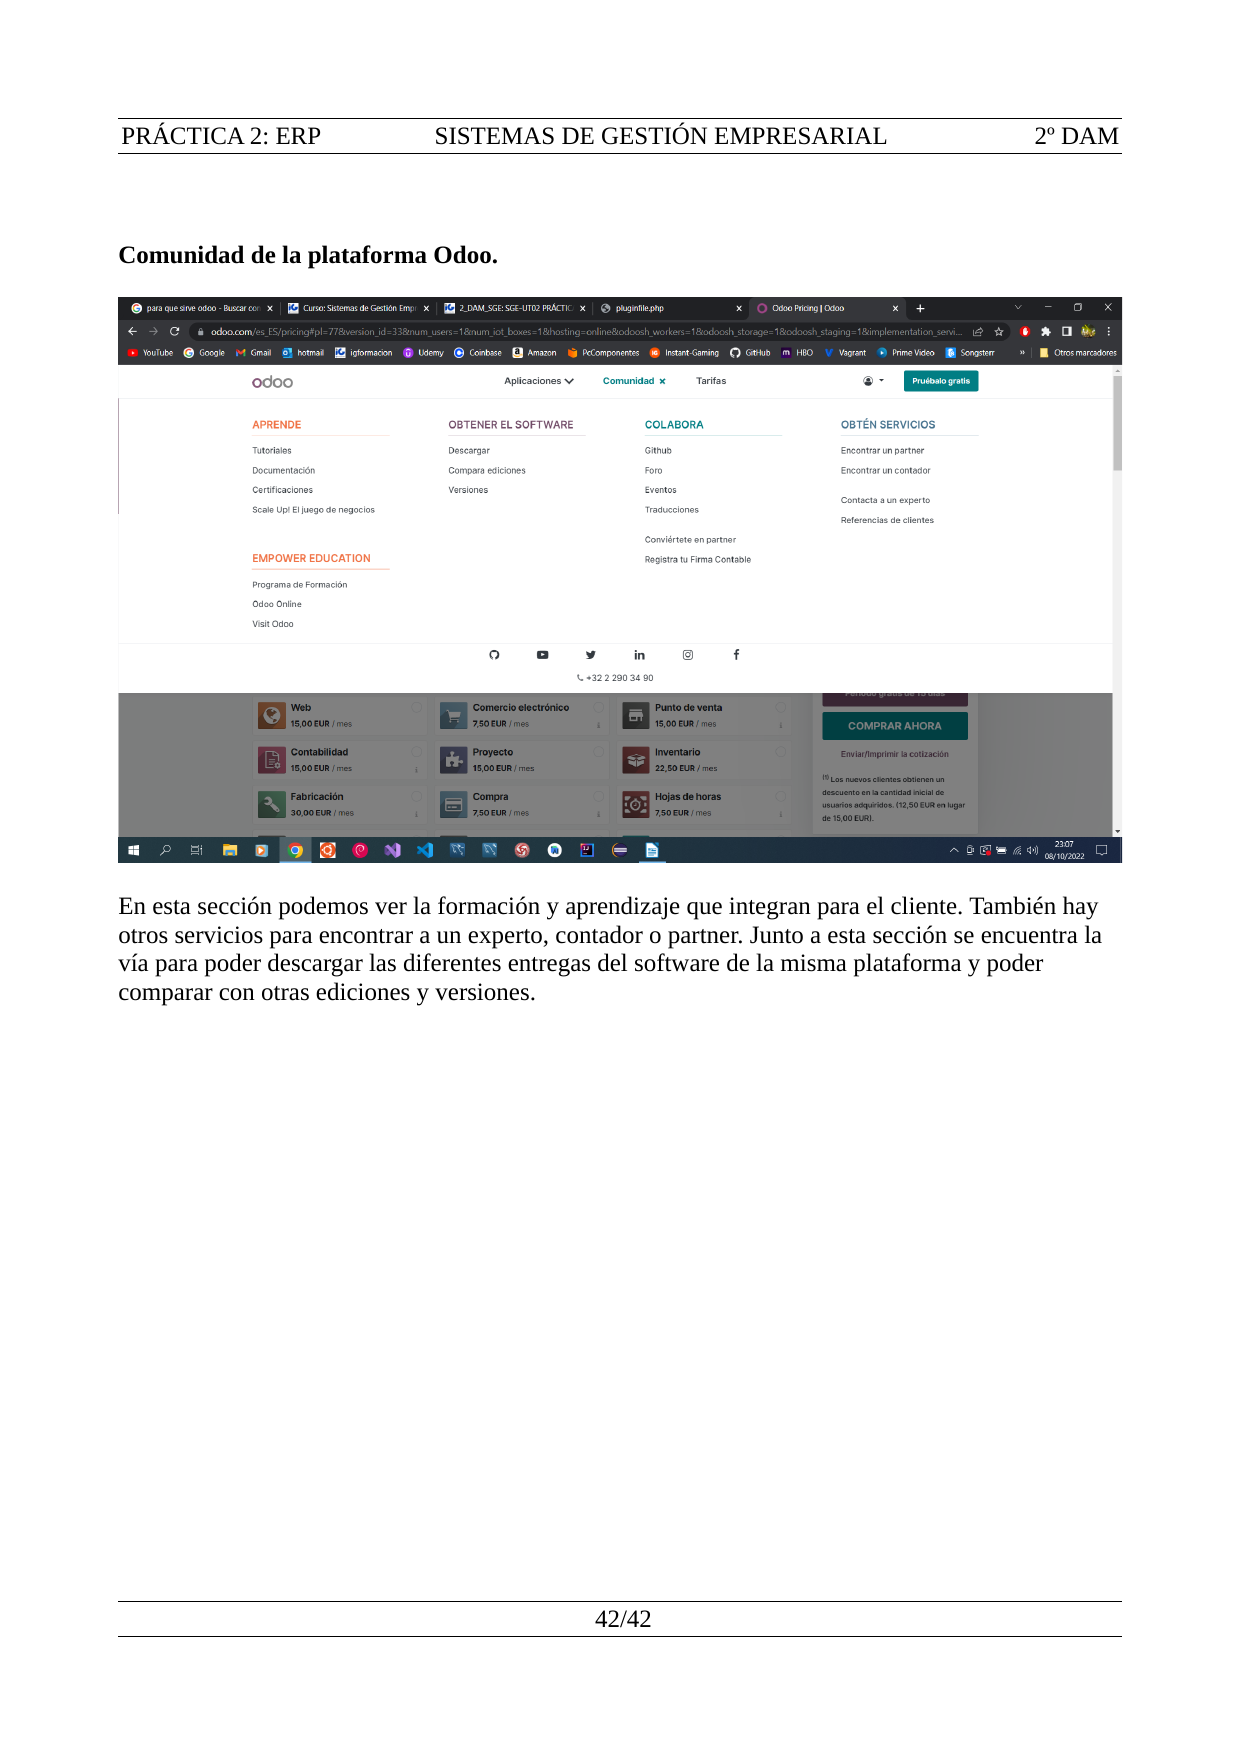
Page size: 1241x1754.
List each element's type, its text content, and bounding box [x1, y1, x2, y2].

text En esta sección podemos ver la formación y aprendizaje que integran para el cliente. También hay otros servicios para encontrar a un experto, contador o partner. Junto a esta sección se encuentra la vía para poder descargar las diferentes entregas del software de la misma plataforma y poder comparar con otras ediciones y versiones. [118, 891, 1122, 1006]
text Comunidad de la plataforma Odoo. [118, 240, 1122, 269]
picture [118, 297, 1123, 863]
